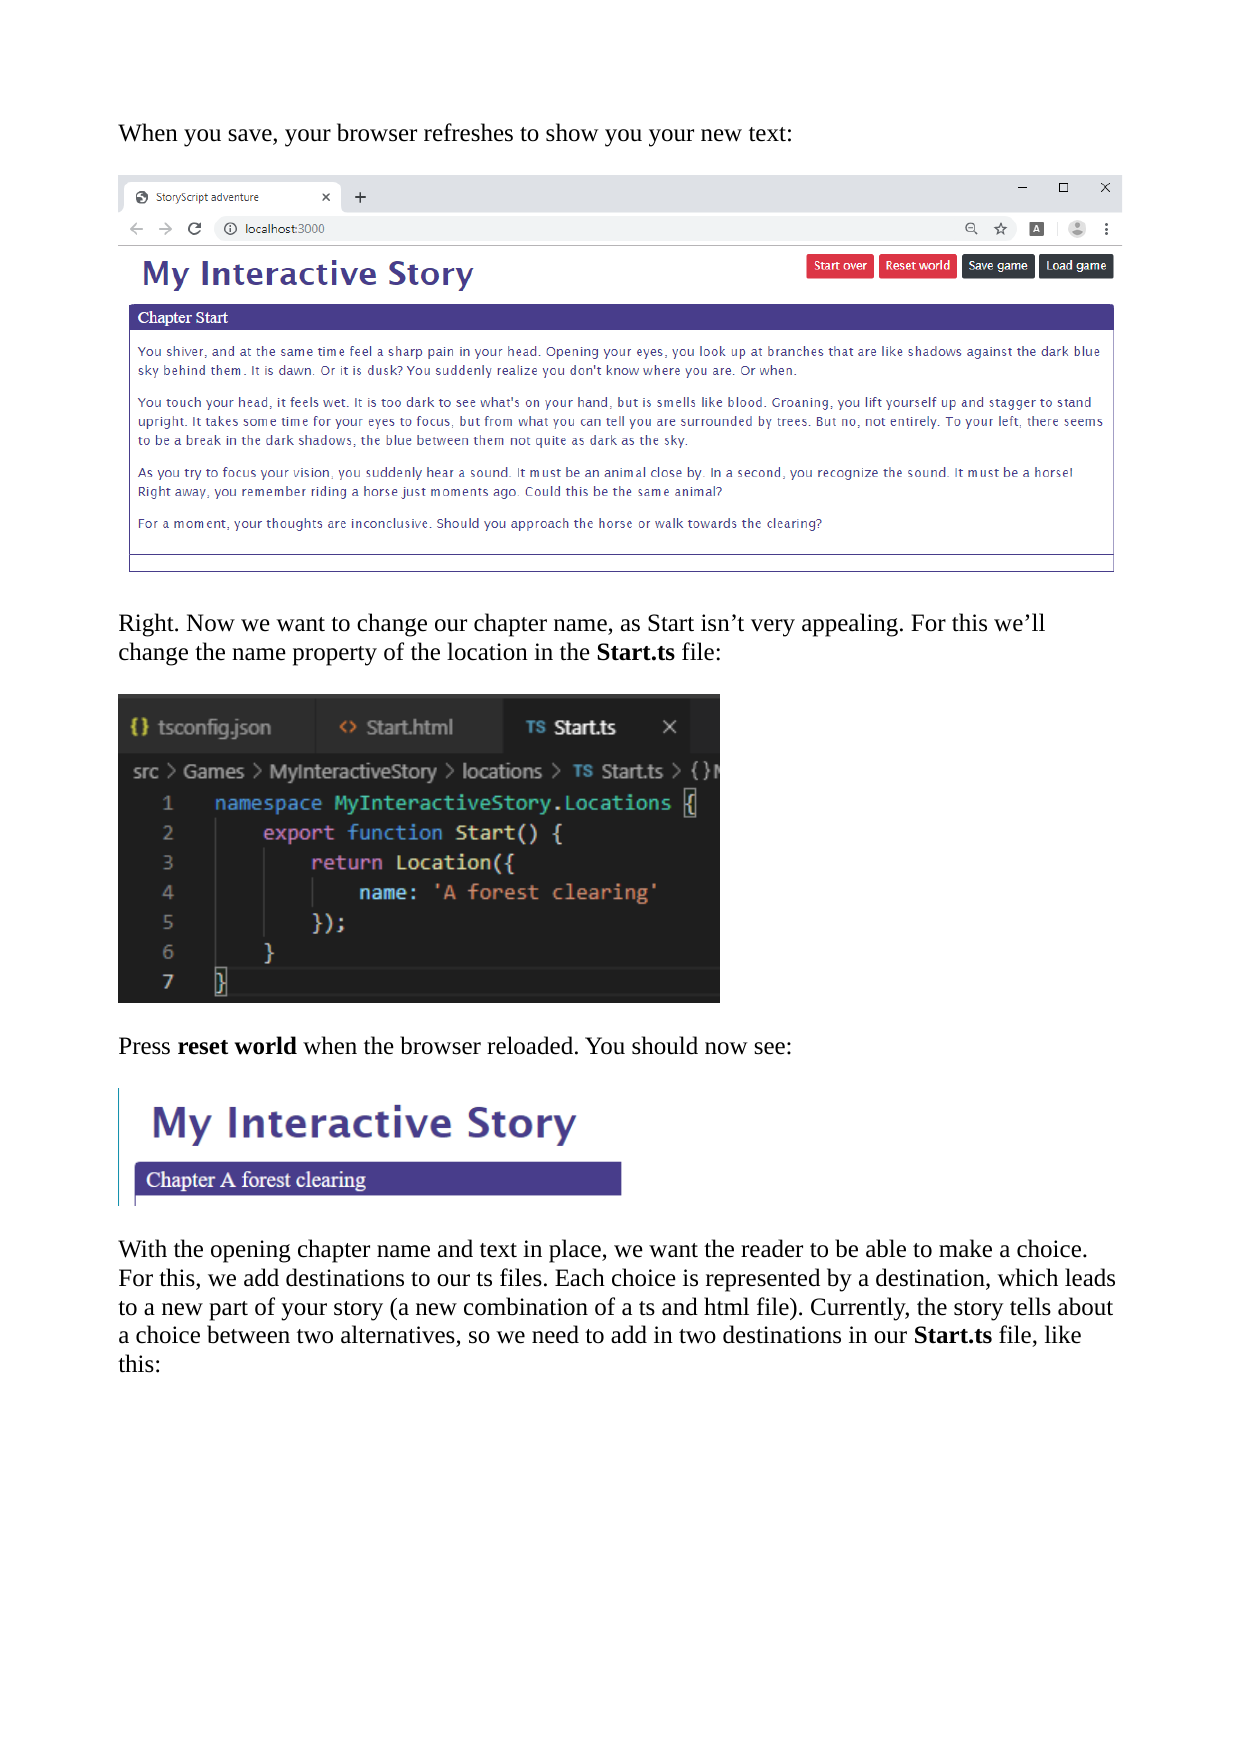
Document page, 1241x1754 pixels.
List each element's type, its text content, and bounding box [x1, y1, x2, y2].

text When you save, your browser refreshes to show you your new text: [118, 118, 1122, 147]
text Right. Now we want to change our chapter name, as Start isn’t very appealing. For this we’ll change the name property of the location in the Start.ts file: [118, 608, 1122, 666]
text Press reset world when the browser reloaded. You should now see: [118, 1031, 1122, 1060]
text With the opening chapter name and text in place, we want the reader to be able to make a choice. For this, we add destinations to our ts files. Each choice is represented by a destination, which leads to a new part of your story (a new combination of a ts and html file). Currently, the story tells about a choice between two alternatives, so we need to add in two destinations in our Start.ts file, like this: [118, 1234, 1122, 1378]
